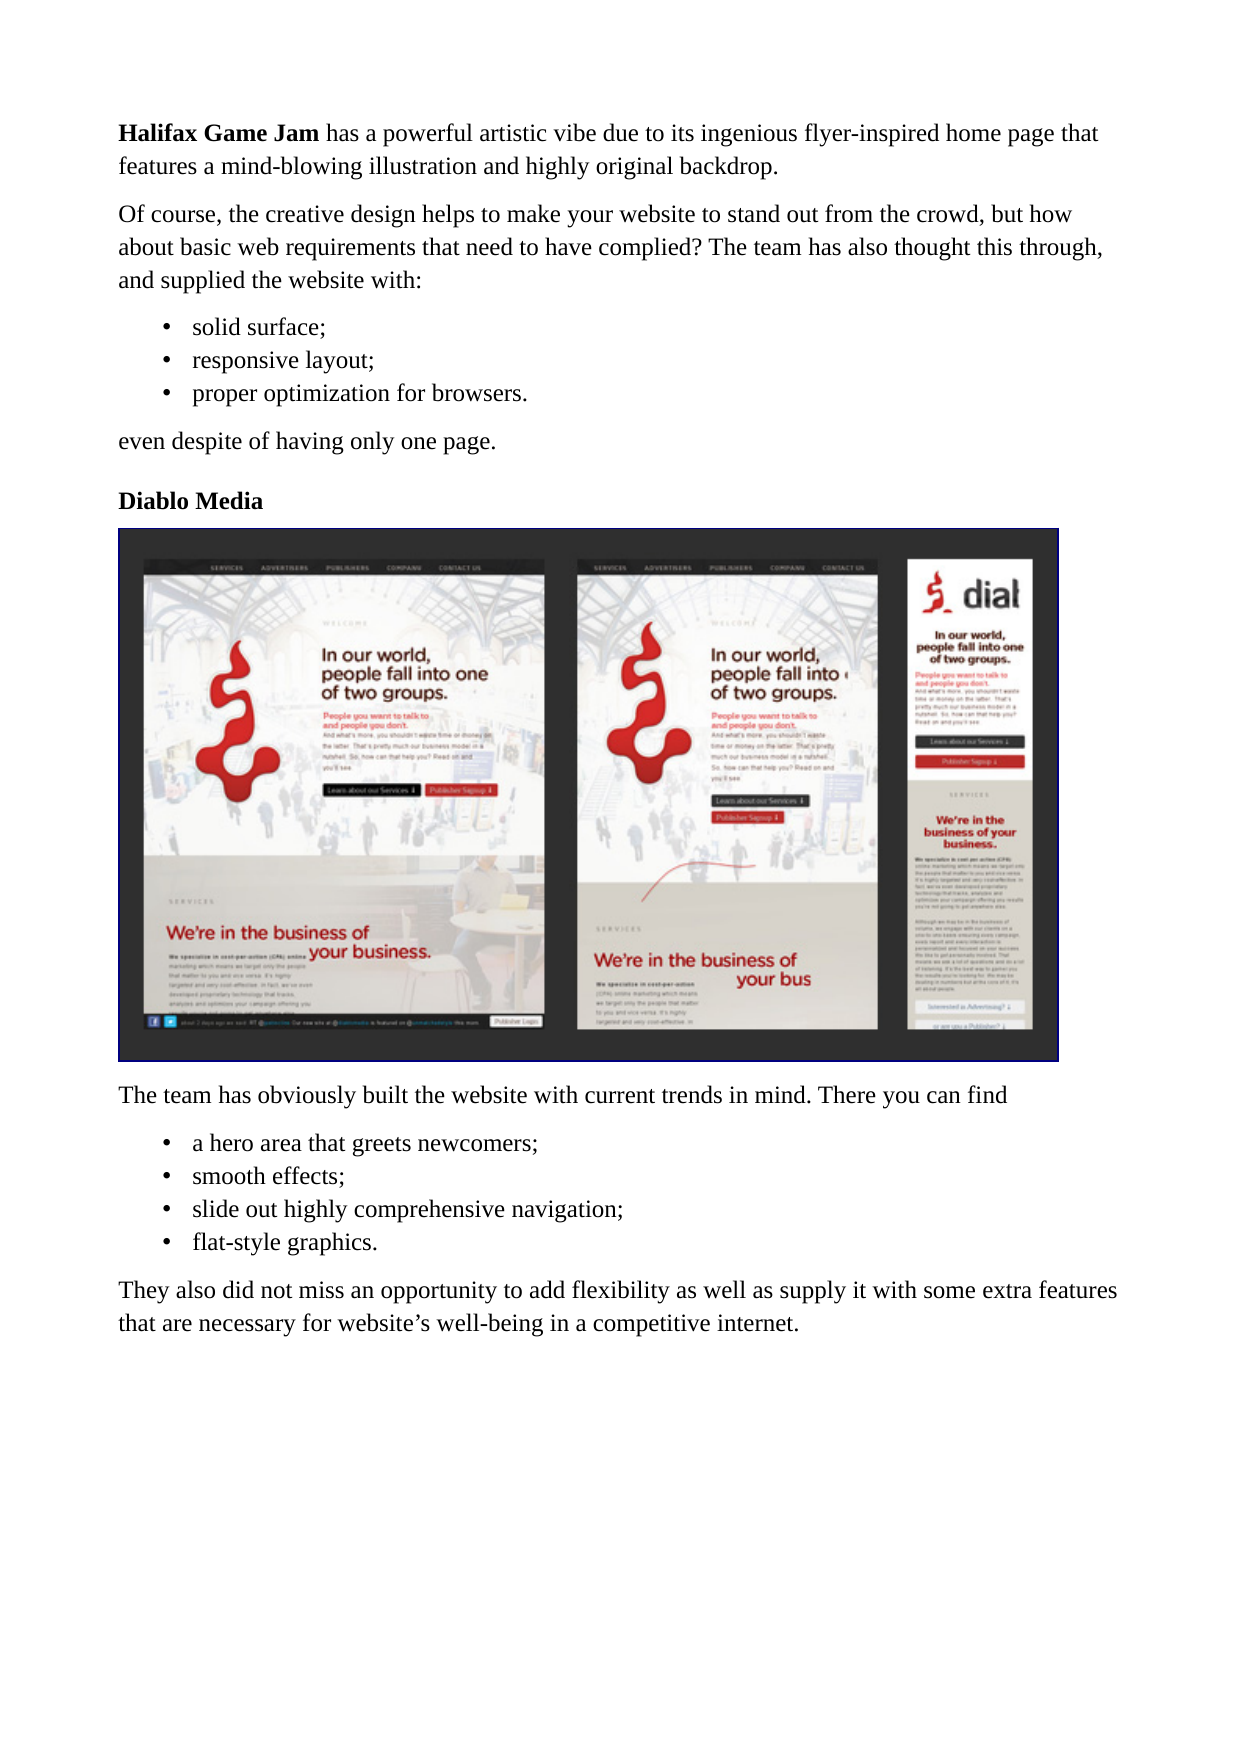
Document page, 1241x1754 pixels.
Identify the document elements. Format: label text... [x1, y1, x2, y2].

picture [120, 529, 1057, 1060]
list a hero area that greets newcomers; [162, 1128, 1122, 1157]
text The team has obviously built the website with current trends in mind. There you can find [118, 1081, 1122, 1109]
list slide out highly comprehensive navigation; [162, 1194, 1122, 1223]
list responsive layout; [162, 345, 1122, 374]
subtitle Diablo Media [118, 486, 1122, 515]
text Of course, the creative design helps to make your website to stand out from the crowd, but how about basic web requirements that need to have complied? The team has also thought this through, and supplied the website with: [118, 199, 1122, 293]
text They also did not miss an opportunity to add flexibility as well as supply it with some extra features that are necessary for website’s well-being in a competitive internet. [118, 1275, 1122, 1337]
text even despite of having only one page. [118, 426, 1122, 455]
list smooth effects; [162, 1161, 1122, 1190]
text Halifax Game Jam has a powerful artistic vibe due to its ingenious flyer-inspired home page that features a mind-blowing illustration and highly original backdrop. [118, 118, 1122, 180]
list proper optimization for browsers. [162, 378, 1122, 407]
list solid surface; [162, 312, 1122, 341]
list flat-style graphics. [162, 1227, 1122, 1256]
